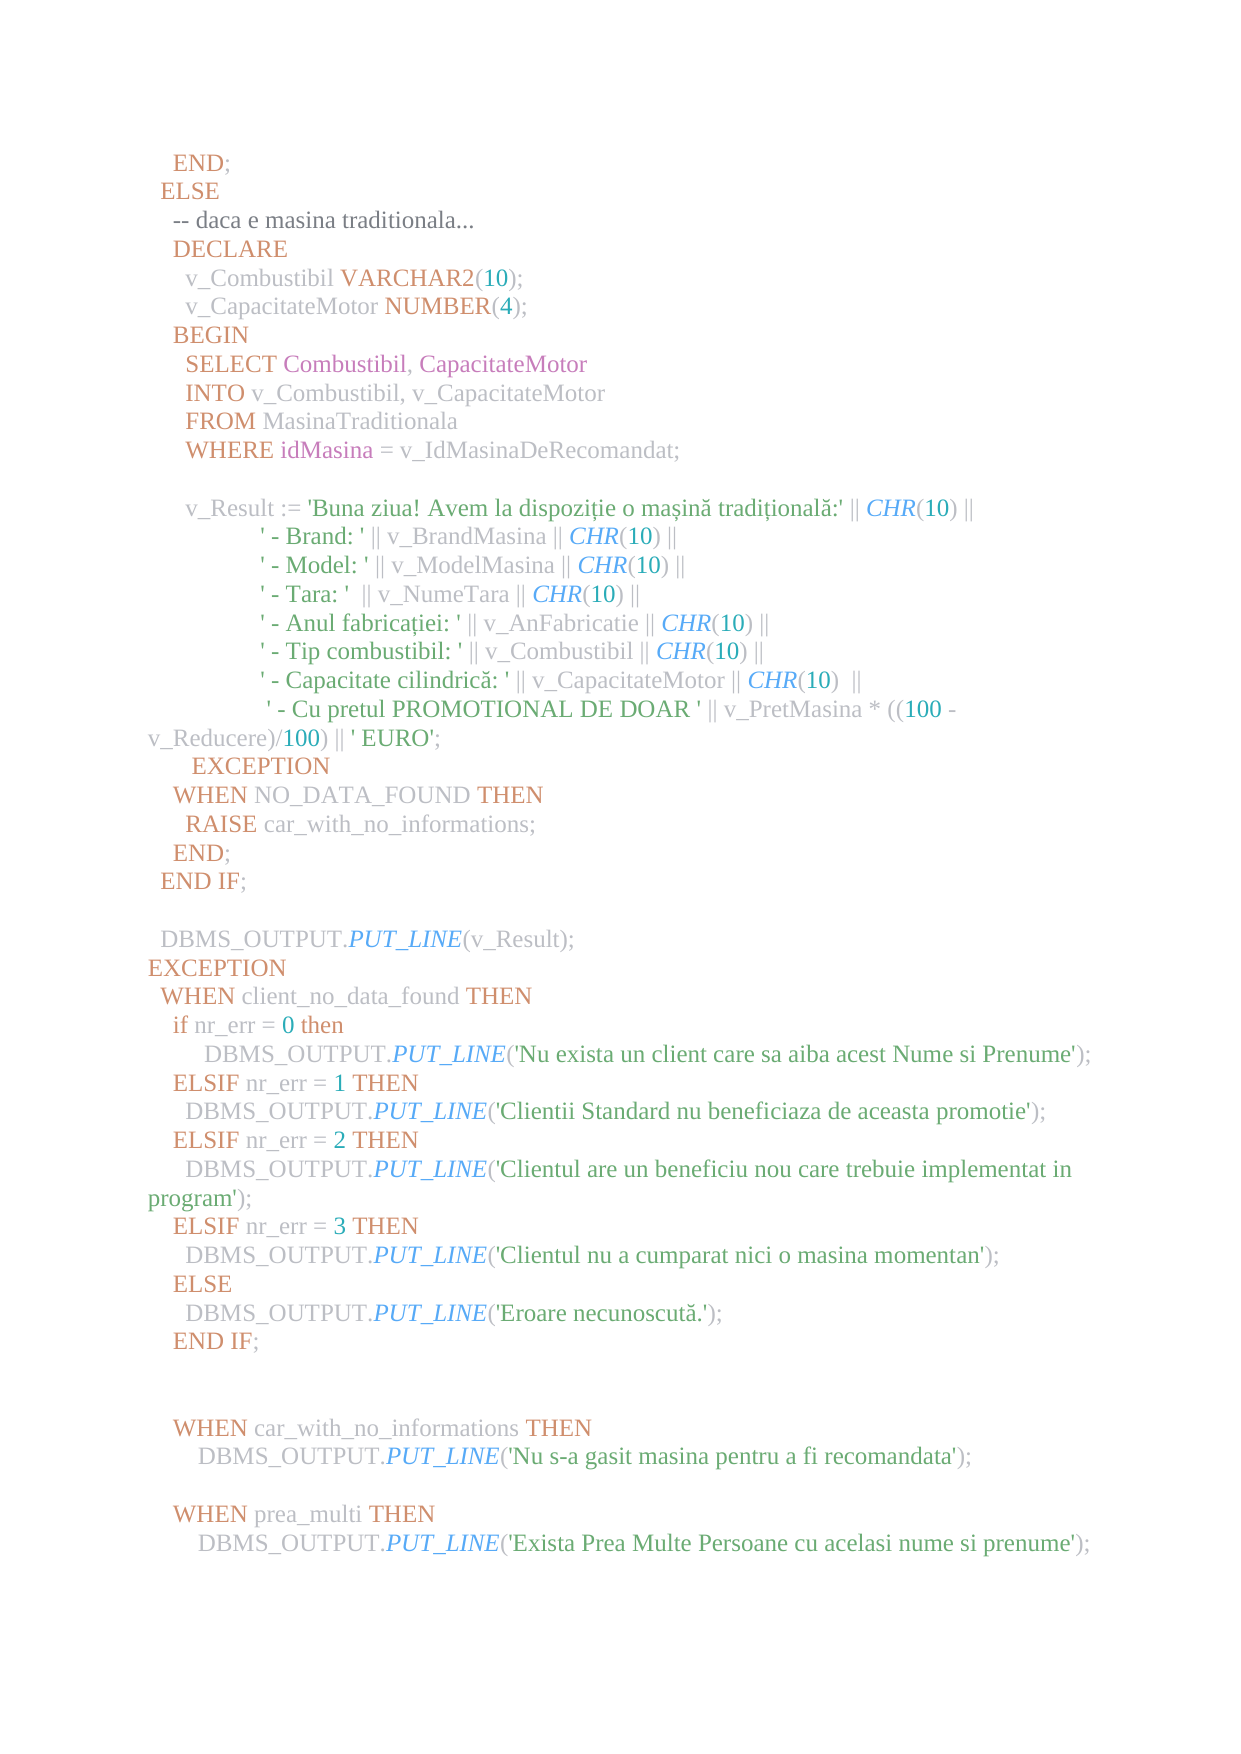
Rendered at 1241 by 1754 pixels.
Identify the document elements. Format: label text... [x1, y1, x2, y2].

text END; ELSE -- daca e masina traditionala... DECLARE v_Combustibil VARCHAR2(10); v_CapacitateMotor NUMBER(4); BEGIN SELECT Combustibil, CapacitateMotor INTO v_Combustibil, v_CapacitateMotor FROM MasinaTraditionala WHERE idMasina = v_IdMasinaDeRecomandat; v_Result := 'Buna ziua! Avem la dispoziție o mașină tradițională:' || CHR(10) || ' - Brand: ' || v_BrandMasina || CHR(10) || ' - Model: ' || v_ModelMasina || CHR(10) || ' - Tara: ' || v_NumeTara || CHR(10) || ' - Anul fabricației: ' || v_AnFabricatie || CHR(10) || ' - Tip combustibil: ' || v_Combustibil || CHR(10) || ' - Capacitate cilindrică: ' || v_CapacitateMotor || CHR(10) || ' - Cu pretul PROMOTIONAL DE DOAR ' || v_PretMasina * ((100 - v_Reducere)/100) || ' EURO'; EXCEPTION WHEN NO_DATA_FOUND THEN RAISE car_with_no_informations; END; END IF; DBMS_OUTPUT.PUT_LINE(v_Result); EXCEPTION WHEN client_no_data_found THEN if nr_err = 0 then DBMS_OUTPUT.PUT_LINE('Nu exista un client care sa aiba acest Nume si Prenume'); ELSIF nr_err = 1 THEN DBMS_OUTPUT.PUT_LINE('Clientii Standard nu beneficiaza de aceasta promotie'); ELSIF nr_err = 2 THEN DBMS_OUTPUT.PUT_LINE('Clientul are un beneficiu nou care trebuie implementat in program'); ELSIF nr_err = 3 THEN DBMS_OUTPUT.PUT_LINE('Clientul nu a cumparat nici o masina momentan'); ELSE DBMS_OUTPUT.PUT_LINE('Eroare necunoscută.'); END IF; WHEN car_with_no_informations THEN DBMS_OUTPUT.PUT_LINE('Nu s-a gasit masina pentru a fi recomandata'); WHEN prea_multi THEN DBMS_OUTPUT.PUT_LINE('Exista Prea Multe Persoane cu acelasi nume si prenume'); [148, 148, 1093, 1585]
